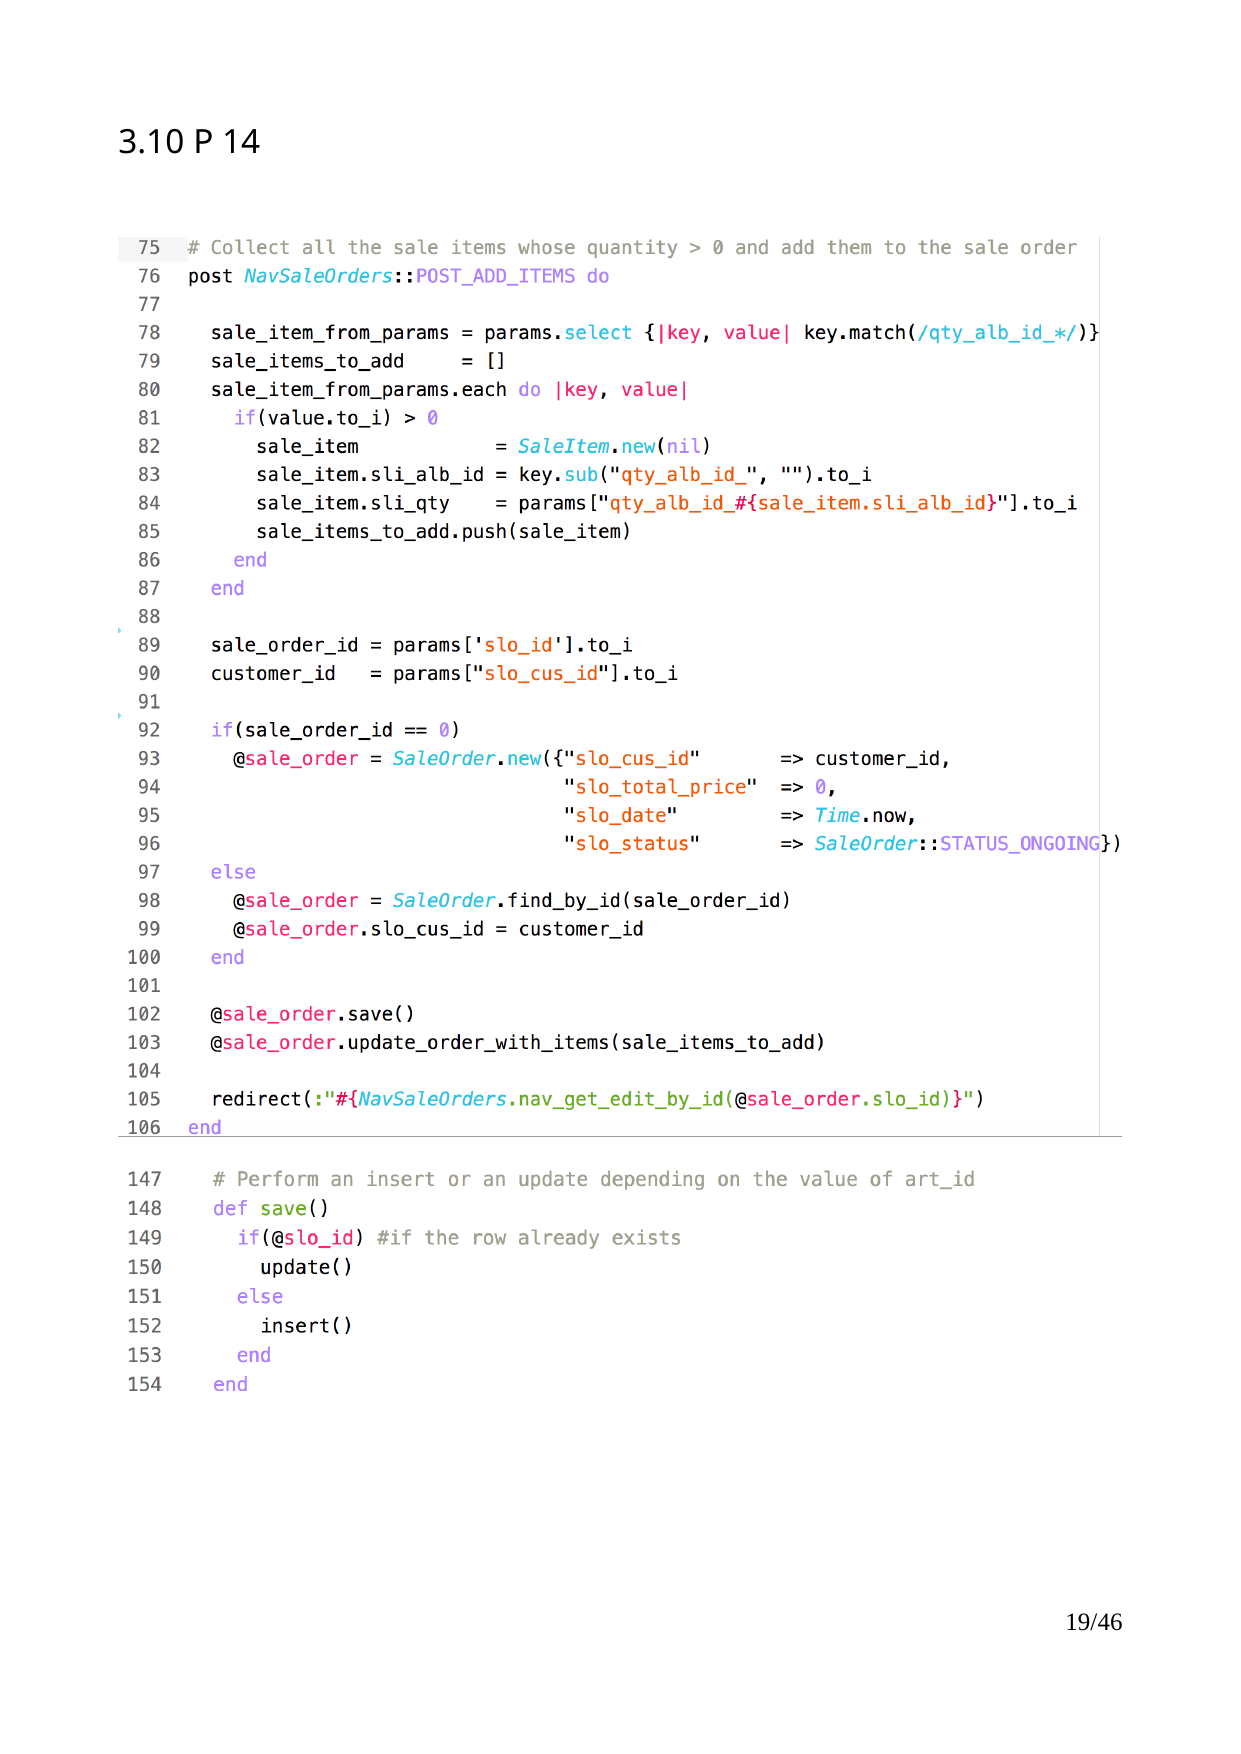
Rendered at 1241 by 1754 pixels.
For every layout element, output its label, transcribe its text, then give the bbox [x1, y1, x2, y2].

title P 14 [118, 118, 1122, 163]
picture [118, 1165, 1123, 1391]
picture [118, 237, 1123, 1137]
